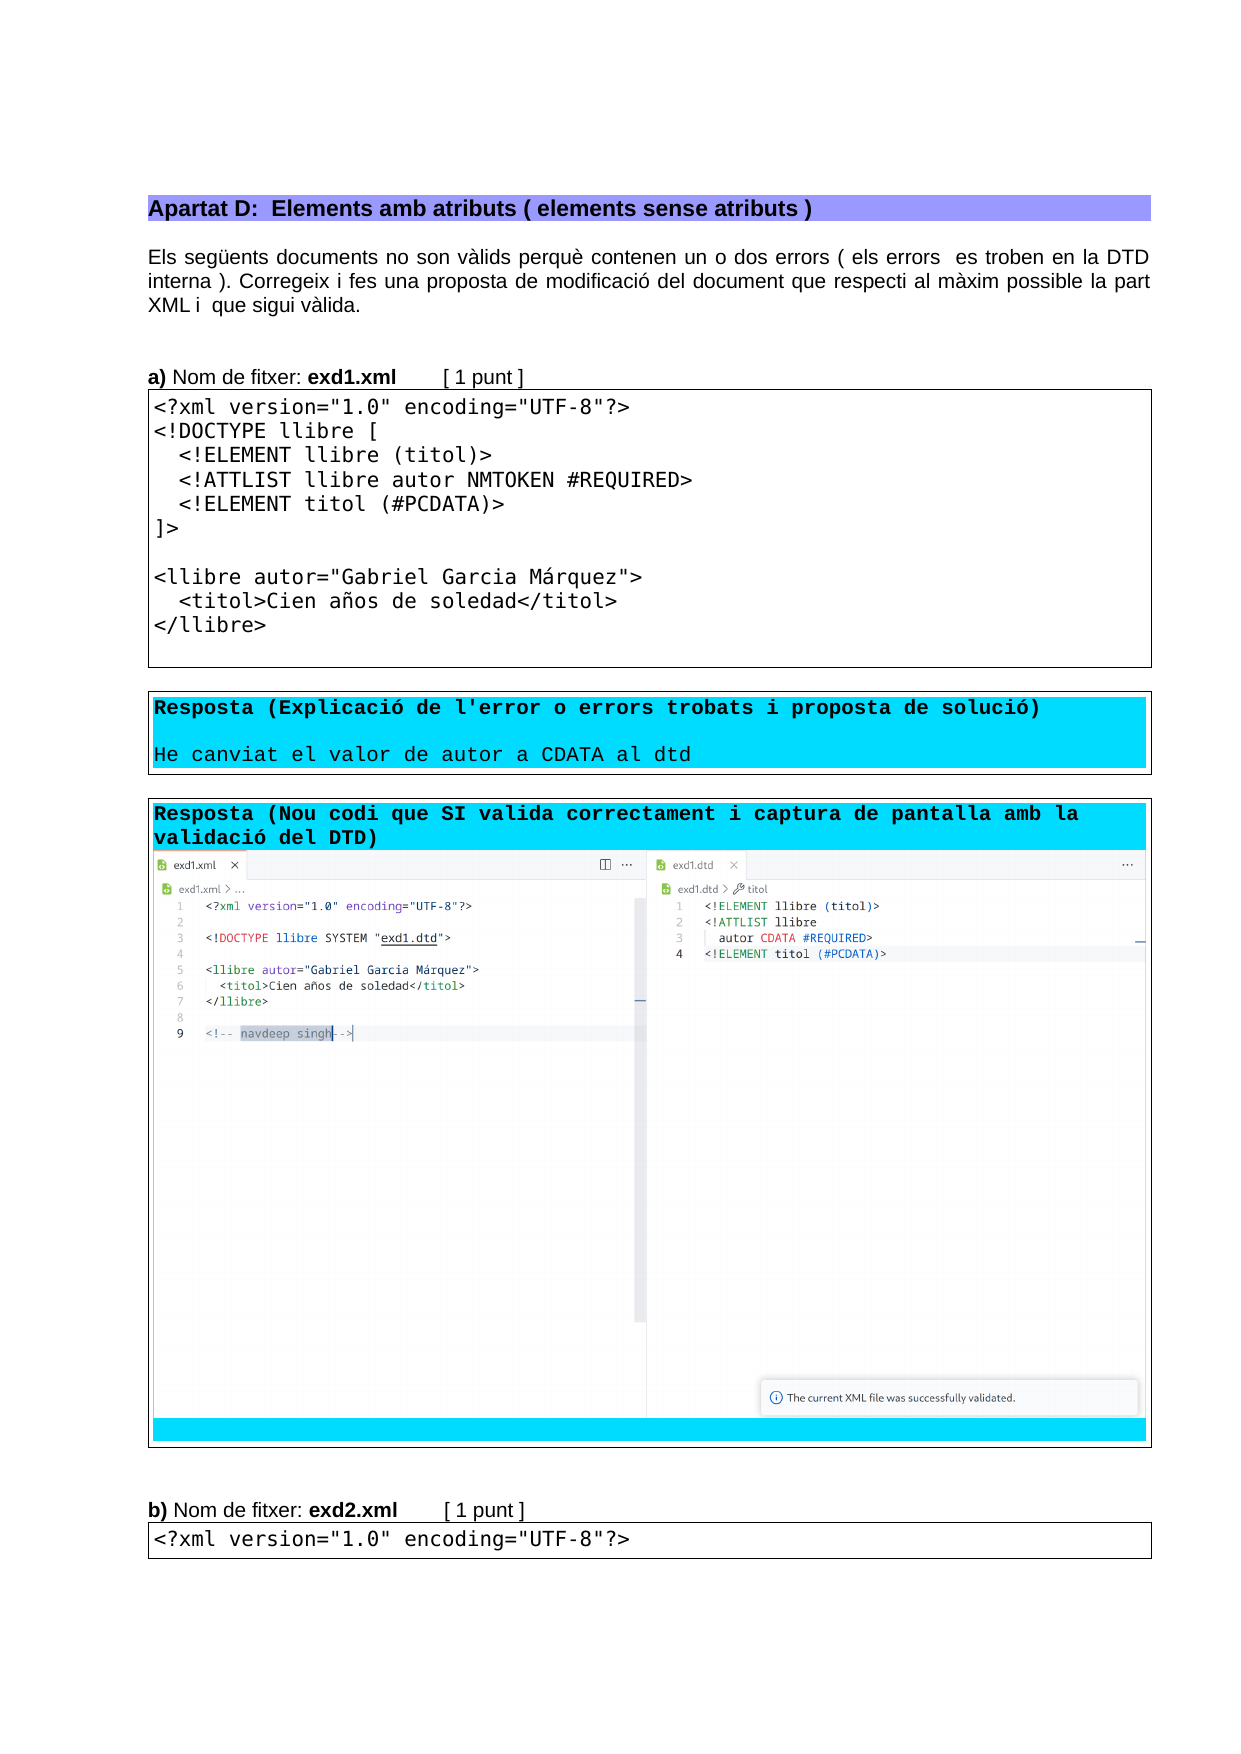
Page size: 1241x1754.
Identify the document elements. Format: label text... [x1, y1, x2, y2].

text Apartat D: Elements amb atributs ( elements sense atributs ) [148, 195, 1151, 221]
table_header Resposta (Explicació de l'error o errors trobats i proposta de solució) He canviat el valor de autor a CDATA al dtd [149, 692, 1151, 773]
table_header <?xml version="1.0" encoding="UTF-8"?> [149, 1523, 1151, 1557]
table_header <?xml version="1.0" encoding="UTF-8"?> <!DOCTYPE llibre [ <!ELEMENT llibre (titol)> <!ATTLIST llibre autor NMTOKEN #REQUIRED> <!ELEMENT titol (#PCDATA)> ]> <llibre autor="Gabriel Garcia Márquez"> <titol>Cien años de soledad</titol> </llibre> [149, 390, 1151, 667]
text Els següents documents no son vàlids perquè contenen un o dos errors ( els errors es troben en la DTD interna ). Corregeix i fes una proposta de modificació del document que respecti al màxim possible la part XML i que sigui vàlida. [148, 245, 1151, 317]
picture [153, 850, 1146, 1418]
text b) Nom de fitxer: exd2.xml [ 1 punt ] [148, 1498, 1151, 1522]
text a) Nom de fitxer: exd1.xml [ 1 punt ] [148, 365, 1151, 389]
table_header Resposta (Nou codi que SI valida correctament i captura de pantalla amb la validació del DTD) [149, 799, 1151, 1447]
